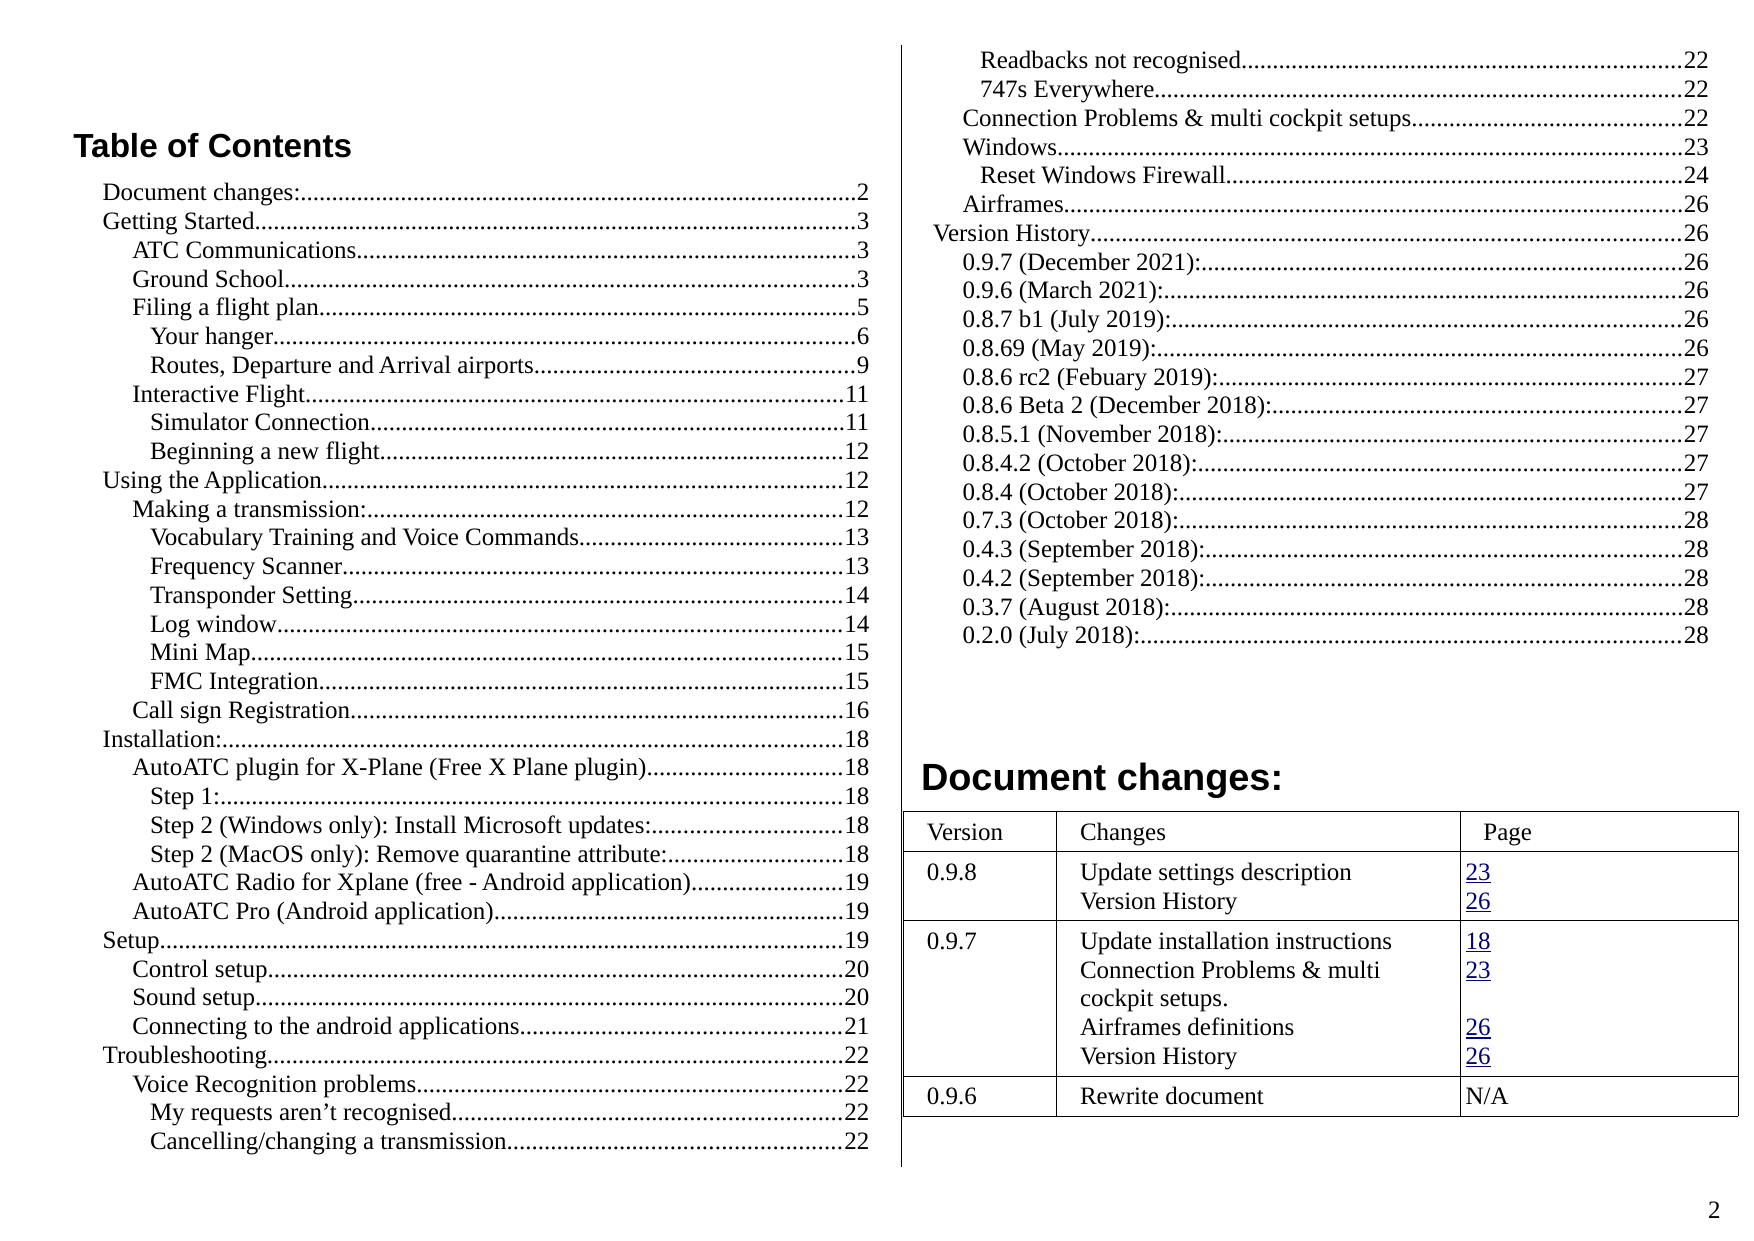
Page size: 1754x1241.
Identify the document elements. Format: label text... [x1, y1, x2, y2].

text Step 2 (Windows only): Install Microsoft updates: 18 [150, 810, 869, 839]
text Using the Application 12 [102, 465, 869, 494]
text My requests aren’t recognised 22 [150, 1097, 869, 1126]
text Simulator Connection 11 [150, 407, 869, 436]
text Setup 19 [102, 925, 869, 954]
text 0.8.4 (October 2018): 27 [962, 477, 1708, 505]
text Routes, Departure and Arrival airports 9 [150, 350, 869, 379]
text AutoATC plugin for X-Plane (Free X Plane plugin) 18 [132, 752, 869, 781]
text 0.4.2 (September 2018): 28 [962, 563, 1708, 592]
text 0.2.0 (July 2018): 28 [962, 620, 1708, 649]
table_header Page [1461, 812, 1738, 851]
text Sound setup 20 [132, 982, 869, 1011]
text Call sign Registration 16 [132, 695, 869, 724]
table_cell 18 23 26 26 [1461, 921, 1738, 1076]
text Ground School 3 [132, 264, 869, 292]
text Reset Windows Firewall 24 [980, 160, 1708, 189]
subtitle Document changes: [921, 755, 1738, 798]
text FMC Integration 15 [150, 666, 869, 695]
text ATC Communications 3 [132, 235, 869, 264]
text 0.9.7 (December 2021): 26 [962, 247, 1708, 275]
text 0.8.6 Beta 2 (December 2018): 27 [962, 390, 1708, 419]
text Cancelling/changing a transmission 22 [150, 1126, 869, 1155]
text 0.7.3 (October 2018): 28 [962, 505, 1708, 534]
text 747s Everywhere 22 [980, 74, 1708, 103]
table_cell 0.9.7 [904, 921, 1056, 1076]
text Voice Recognition problems 22 [132, 1069, 869, 1097]
text Frequency Scanner 13 [150, 551, 869, 580]
text Connecting to the android applications 21 [132, 1011, 869, 1040]
text 0.8.69 (May 2019): 26 [962, 333, 1708, 362]
text Beginning a new flight 12 [150, 436, 869, 465]
text 0.8.4.2 (October 2018): 27 [962, 448, 1708, 477]
table_cell 0.9.6 [904, 1077, 1056, 1116]
text Making a transmission: 12 [132, 494, 869, 522]
text Transponder Setting 14 [150, 580, 869, 609]
table_cell Update settings description Version History [1057, 852, 1460, 920]
text Mini Map 15 [150, 637, 869, 666]
text 0.8.6 rc2 (Febuary 2019): 27 [962, 362, 1708, 390]
table_cell Update installation instructions Connection Problems & multi cockpit setups. Airframes definitions Version History [1057, 921, 1460, 1076]
text Interactive Flight 11 [132, 379, 869, 407]
text Step 1: 18 [150, 781, 869, 810]
text 0.3.7 (August 2018): 28 [962, 592, 1708, 620]
text Getting Started 3 [102, 206, 869, 235]
text 0.8.5.1 (November 2018): 27 [962, 419, 1708, 448]
text Control setup 20 [132, 954, 869, 982]
subtitle Table of Contents [73, 126, 898, 165]
table_cell 0.9.8 [904, 852, 1056, 920]
text AutoATC Pro (Android application) 19 [132, 896, 869, 925]
text Log window 14 [150, 609, 869, 637]
text Connection Problems & multi cockpit setups. 22 [962, 103, 1708, 132]
text Version History 26 [933, 218, 1708, 247]
text Windows 23 [962, 132, 1708, 160]
text 0.4.3 (September 2018): 28 [962, 534, 1708, 563]
table_header Version [904, 812, 1056, 851]
text Step 2 (MacOS only): Remove quarantine attribute: 18 [150, 839, 869, 867]
text Filing a flight plan 5 [132, 292, 869, 321]
text Readbacks not recognised 22 [980, 45, 1708, 74]
text Troubleshooting 22 [102, 1040, 869, 1069]
text 0.8.7 b1 (July 2019): 26 [962, 304, 1708, 333]
table_cell 23 26 [1461, 852, 1738, 920]
text Document changes: 2 [102, 177, 869, 206]
text Installation: 18 [102, 724, 869, 752]
text 0.9.6 (March 2021): 26 [962, 275, 1708, 304]
text Vocabulary Training and Voice Commands 13 [150, 522, 869, 551]
table_cell Rewrite document [1057, 1077, 1460, 1116]
text Your hanger 6 [150, 321, 869, 350]
table_header Changes [1057, 812, 1460, 851]
table_cell N/A [1461, 1077, 1738, 1116]
text Airframes 26 [962, 189, 1708, 218]
text AutoATC Radio for Xplane (free - Android application) 19 [132, 867, 869, 896]
